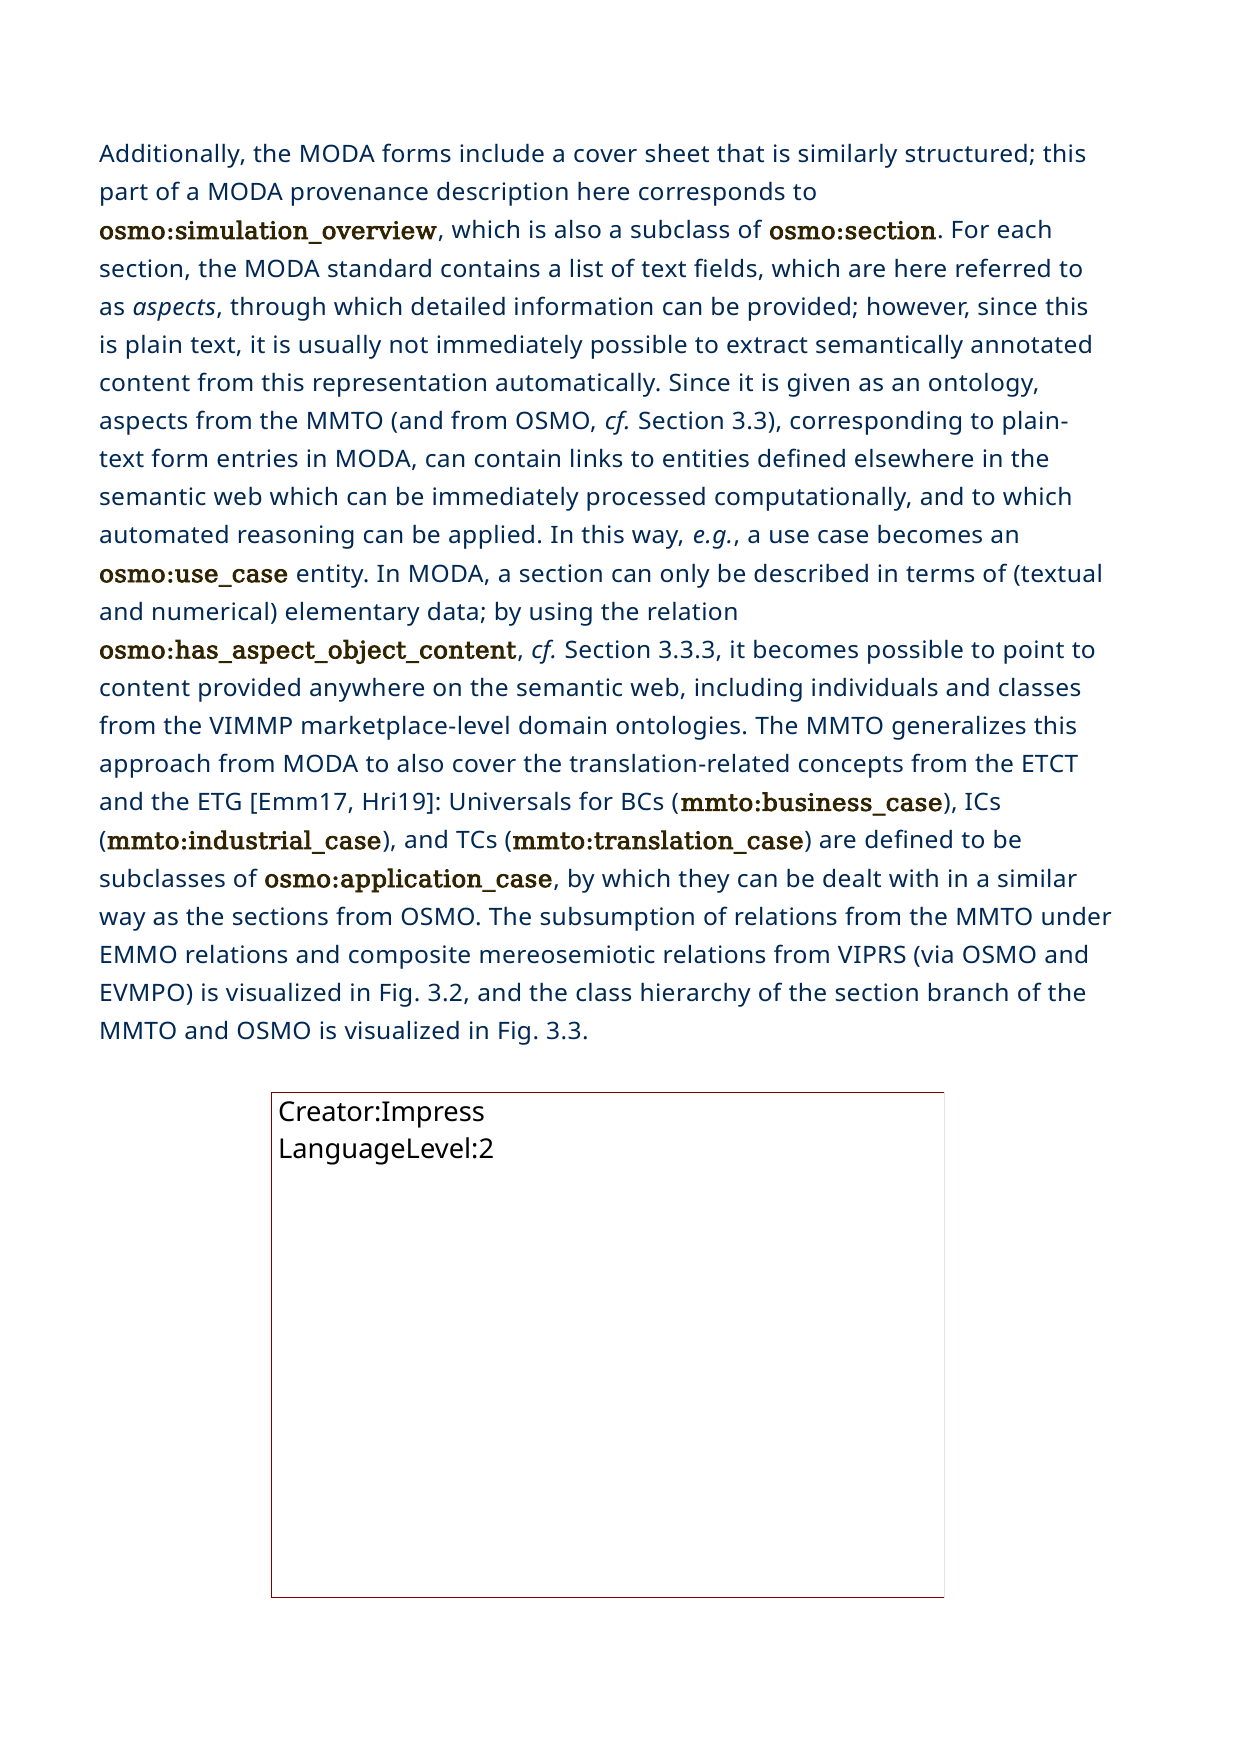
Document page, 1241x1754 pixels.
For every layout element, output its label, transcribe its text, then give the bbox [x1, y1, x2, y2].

text Additionally, the MODA forms include a cover sheet that is similarly structured; this part of a MODA provenance description here corresponds to osmo:simulation_overview, which is also a subclass of osmo:section. For each section, the MODA standard contains a list of text fields, which are here referred to as aspects, through which detailed information can be provided; however, since this is plain text, it is usually not immediately possible to extract semantically annotated content from this representation automatically. Since it is given as an ontology, aspects from the MMTO (and from OSMO, cf. Section 3.3), corresponding to plain-text form entries in MODA, can contain links to entities defined elsewhere in the semantic web which can be immediately processed computationally, and to which automated reasoning can be applied. In this way, e.g., a use case becomes an osmo:use_case entity. In MODA, a section can only be described in terms of (textual and numerical) elementary data; by using the relation osmo:has_aspect_object_content, cf. Section 3.3.3, it becomes possible to point to content provided anywhere on the semantic web, including individuals and classes from the VIMMP marketplace-level domain ontologies. The MMTO generalizes this approach from MODA to also cover the translation-related concepts from the ETCT and the ETG [Emm17, Hri19]: Universals for BCs (mmto:business_case), ICs (mmto:industrial_case), and TCs (mmto:translation_case) are defined to be subclasses of osmo:application_case, by which they can be dealt with in a similar way as the sections from OSMO. The subsumption of relations from the MMTO under EMMO relations and composite mereosemiotic relations from VIPRS (via OSMO and EVMPO) is visualized in Fig. 3.2, and the class hierarchy of the section branch of the MMTO and OSMO is visualized in Fig. 3.3. [99, 137, 1114, 1047]
